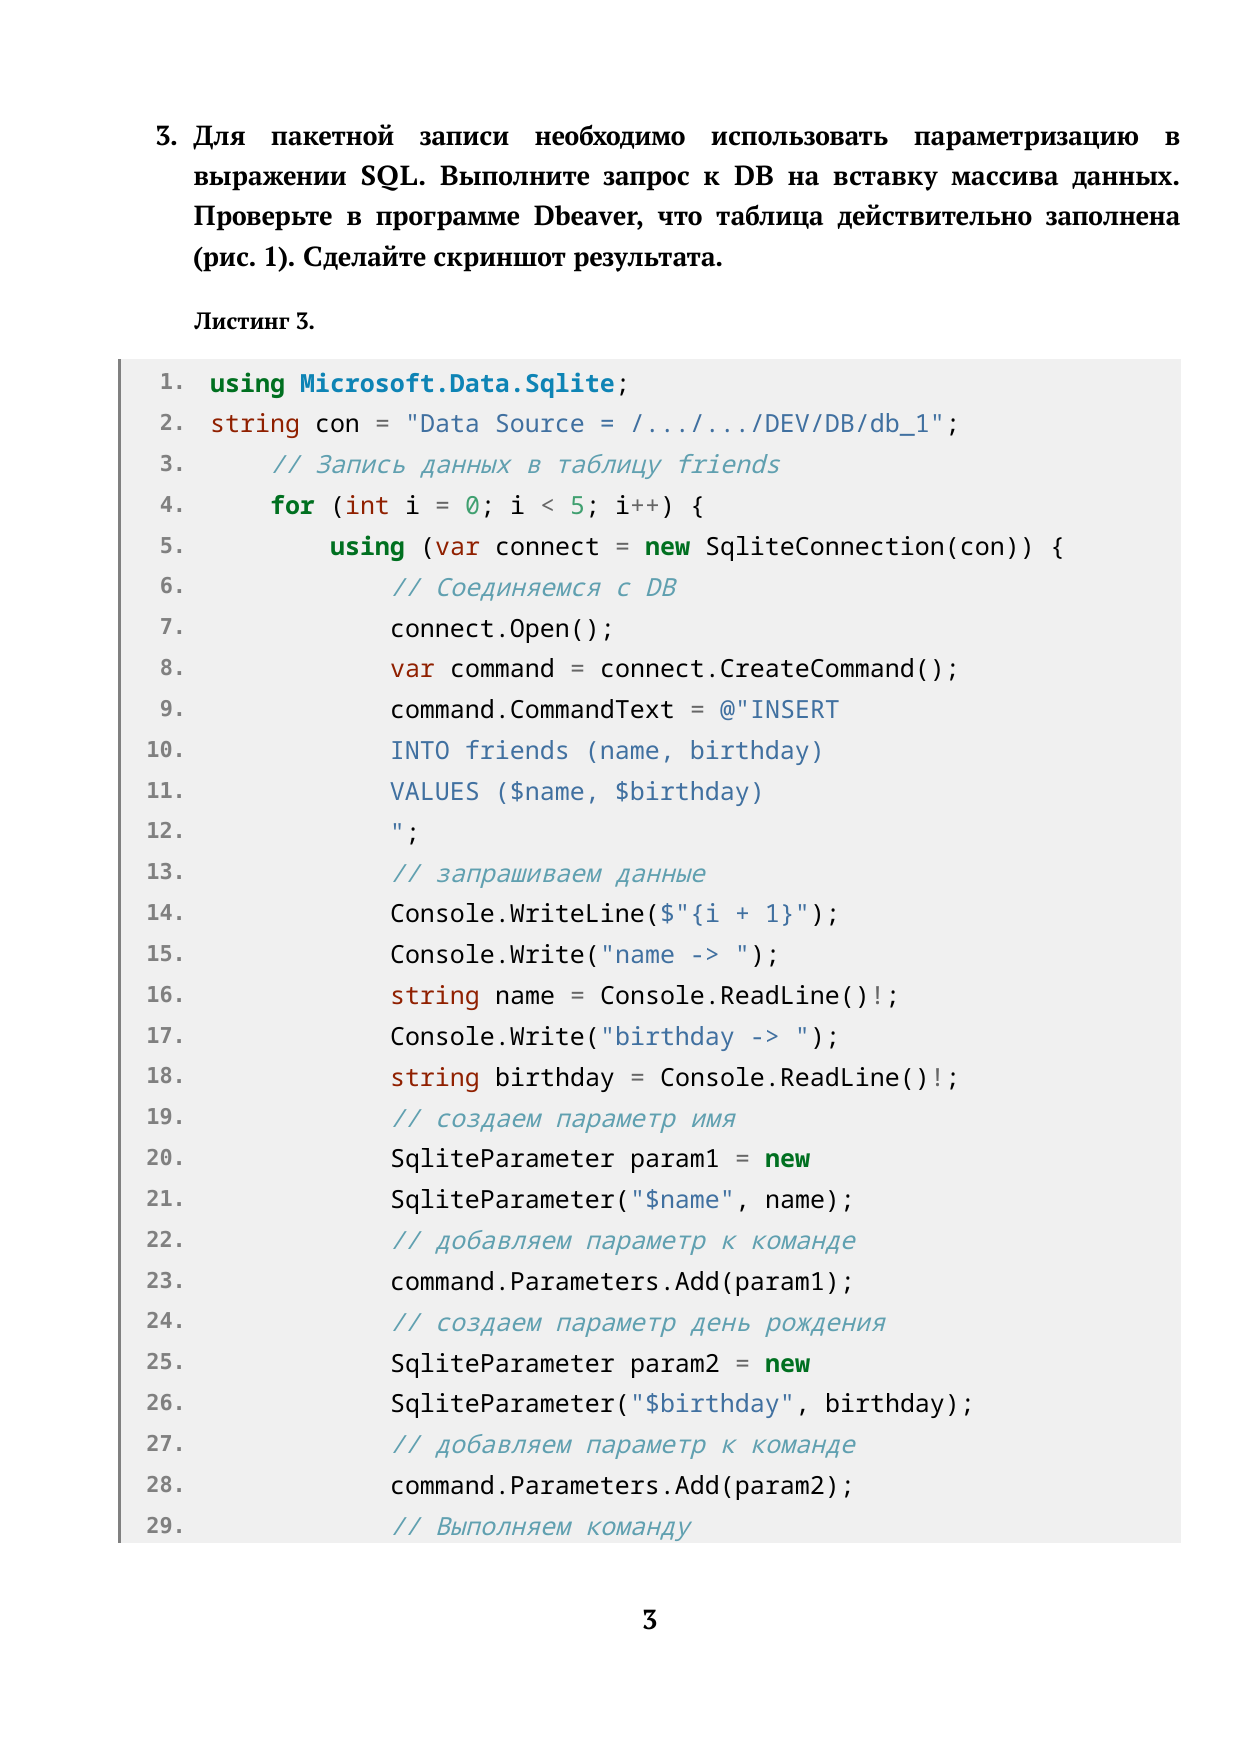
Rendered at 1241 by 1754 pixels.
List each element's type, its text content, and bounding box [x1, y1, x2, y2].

list string con = "Data Source = /.../.../DEV/DB/db_1"; [121, 400, 1181, 440]
list SqliteParameter("$name", name); [121, 1176, 1181, 1216]
list using (var connect = new SqliteConnection(con)) { [121, 523, 1181, 563]
list SqliteParameter param1 = new [121, 1135, 1181, 1175]
list // создаем параметр имя [121, 1094, 1181, 1134]
list Console.WriteLine($"{i + 1}"); [121, 890, 1181, 930]
list VALUES ($name, $birthday) [121, 768, 1181, 808]
list SqliteParameter("$birthday", birthday); [121, 1380, 1181, 1420]
list var command = connect.CreateCommand(); [121, 645, 1181, 685]
list Листинг 3. [156, 306, 1181, 335]
list "; [121, 808, 1181, 848]
list string birthday = Console.ReadLine()!; [121, 1053, 1181, 1093]
list // Соединяемся с DB [121, 563, 1181, 603]
list Console.Write("name -> "); [121, 931, 1181, 971]
list Для пакетной записи необходимо использовать параметризацию в выражении SQL. Выполните запрос к DB на вставку массива данных. Проверьте в программе Dbeaver, что таблица действительно заполнена (рис. 1). Сделайте скриншот результата. [156, 118, 1181, 272]
list command.CommandText = @"INSERT [121, 686, 1181, 726]
list // добавляем параметр к команде [121, 1217, 1181, 1257]
list // Выполняем команду [121, 1503, 1181, 1543]
list Console.Write("birthday -> "); [121, 1013, 1181, 1053]
list using Microsoft.Data.Sqlite; [121, 359, 1181, 399]
list // запрашиваем данные [121, 849, 1181, 889]
list INTO friends (name, birthday) [121, 727, 1181, 767]
list for (int i = 0; i < 5; i++) { [121, 482, 1181, 522]
list // добавляем параметр к команде [121, 1421, 1181, 1461]
list // создаем параметр день рождения [121, 1298, 1181, 1338]
list SqliteParameter param2 = new [121, 1339, 1181, 1379]
list command.Parameters.Add(param2); [121, 1462, 1181, 1502]
list // Запись данных в таблицу friends [121, 441, 1181, 481]
list connect.Open(); [121, 604, 1181, 644]
list string name = Console.ReadLine()!; [121, 972, 1181, 1012]
list command.Parameters.Add(param1); [121, 1258, 1181, 1298]
